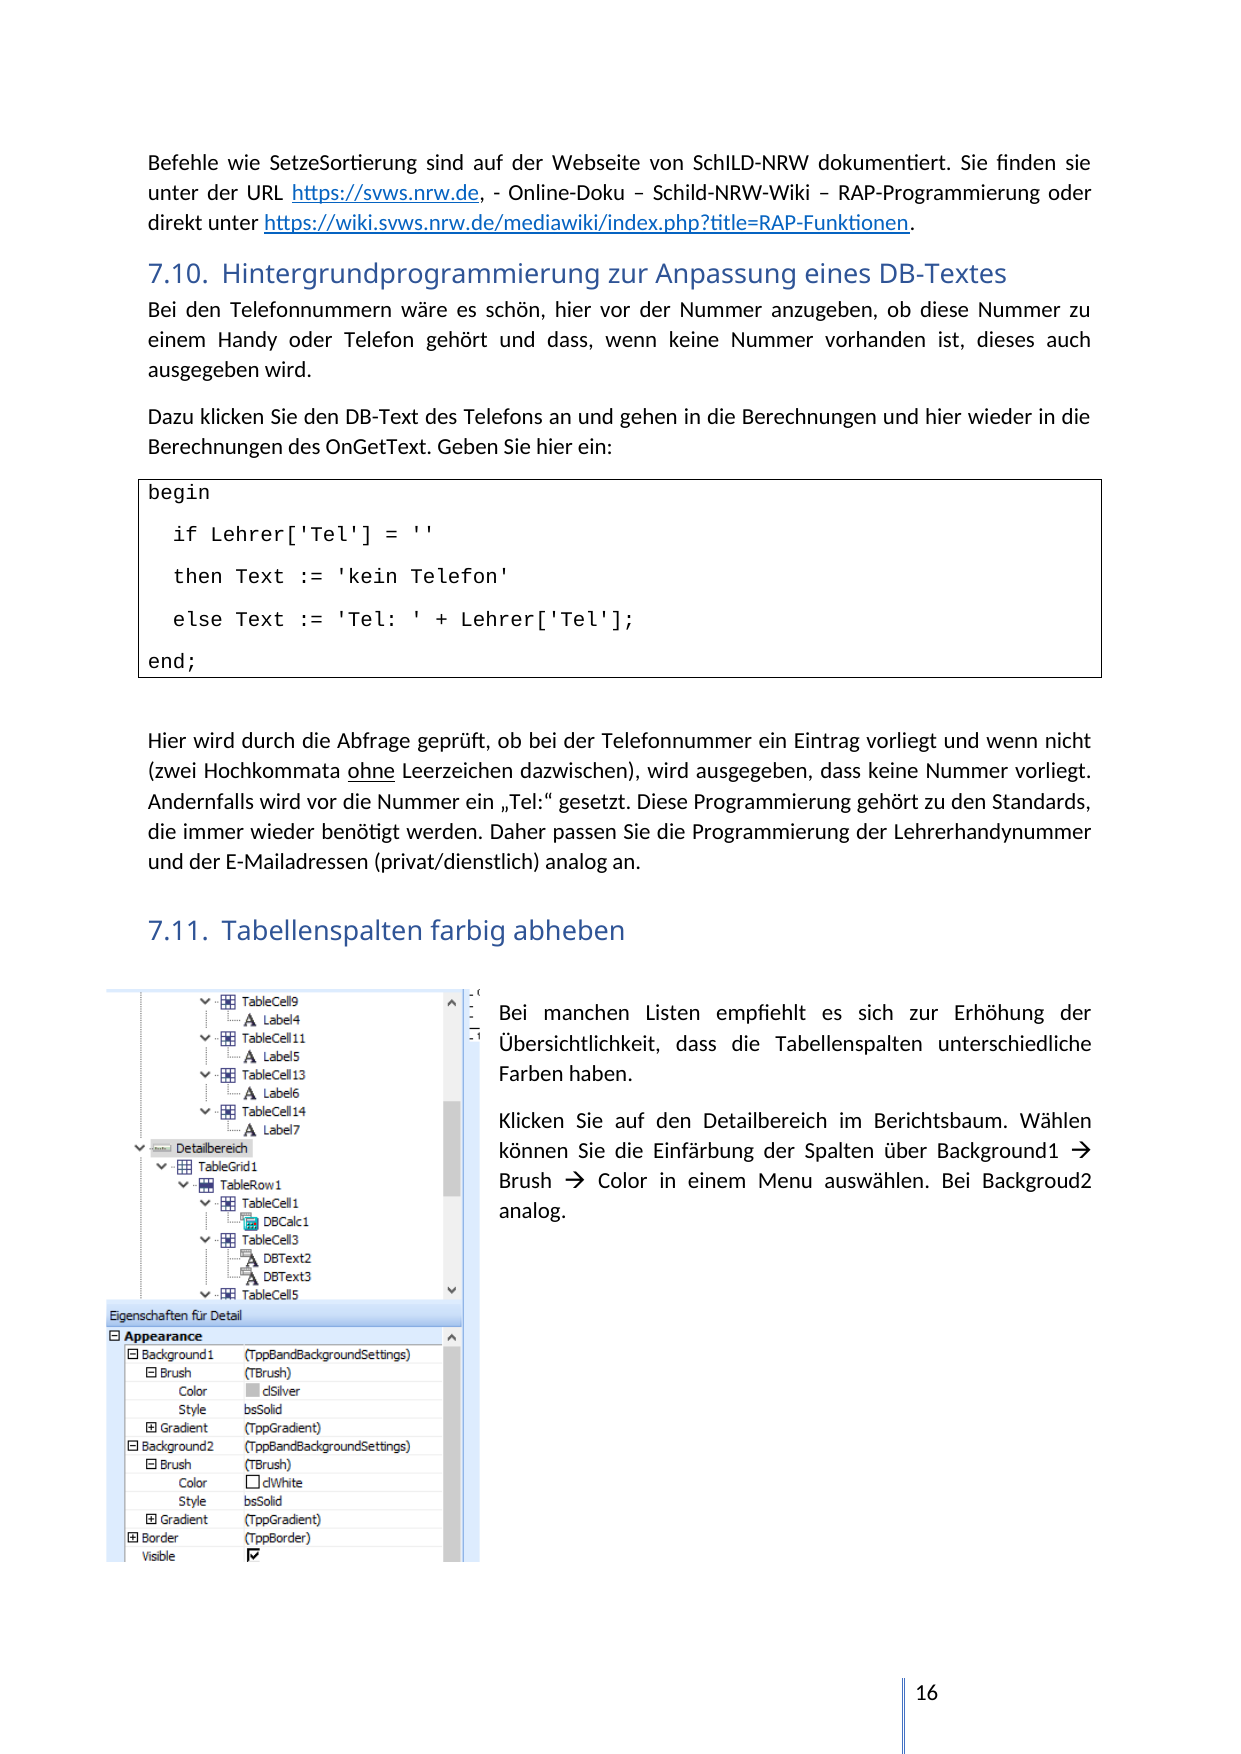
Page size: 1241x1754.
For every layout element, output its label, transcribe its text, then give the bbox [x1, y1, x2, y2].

subtitle Tabellenspalten farbig abheben [148, 912, 1093, 949]
text then Text := 'kein Telefon' [139, 563, 1101, 590]
text Hier wird durch die Abfrage geprüft, ob bei der Telefonnummer ein Eintrag vorliegt und wenn nicht (zwei Hochkommata ohne Leerzeichen dazwischen), wird ausgegeben, dass keine Nummer vorliegt. Andernfalls wird vor die Nummer ein „Tel:“ gesetzt. Diese Programmierung gehört zu den Standards, die immer wieder benötigt werden. Daher passen Sie die Programmierung der Lehrerhandynummer und der E-Mailadressen (privat/dienstlich) analog an. [148, 726, 1093, 875]
text if Lehrer['Tel'] = '' [139, 521, 1101, 548]
subtitle Hintergrundprogrammierung zur Anpassung eines DB-Textes [148, 255, 1093, 292]
text Bei den Telefonnummern wäre es schön, hier vor der Nummer anzugeben, ob diese Nummer zu einem Handy oder Telefon gehört und dass, wenn keine Nummer vorhanden ist, dieses auch ausgegeben wird. [148, 295, 1093, 383]
text else Text := 'Tel: ' + Lehrer['Tel']; [139, 606, 1101, 632]
text Befehle wie SetzeSortierung sind auf der Webseite von SchILD-NRW dokumentiert. Sie finden sie unter der URL https://svws.nrw.de, - Online-Doku – Schild-NRW-Wiki – RAP-Programmierung oder direkt unter https://wiki.svws.nrw.de/mediawiki/index.php?title=RAP-Funktionen. [148, 148, 1093, 236]
text end; [139, 648, 1101, 677]
text begin [139, 480, 1101, 506]
picture [106, 989, 480, 1562]
text Dazu klicken Sie den DB-Text des Telefons an und gehen in die Berechnungen und hier wieder in die Berechnungen des OnGetText. Geben Sie hier ein: [148, 402, 1093, 460]
text Klicken Sie auf den Detailbereich im Berichtsbaum. Wählen können Sie die Einfärbung der Spalten über Background1  Brush  Color in einem Menu auswählen. Bei Backgroud2 analog. [480, 1106, 1093, 1224]
text Bei manchen Listen empfiehlt es sich zur Erhöhung der Übersichtlichkeit, dass die Tabellenspalten unterschiedliche Farben haben. [480, 998, 1093, 1087]
